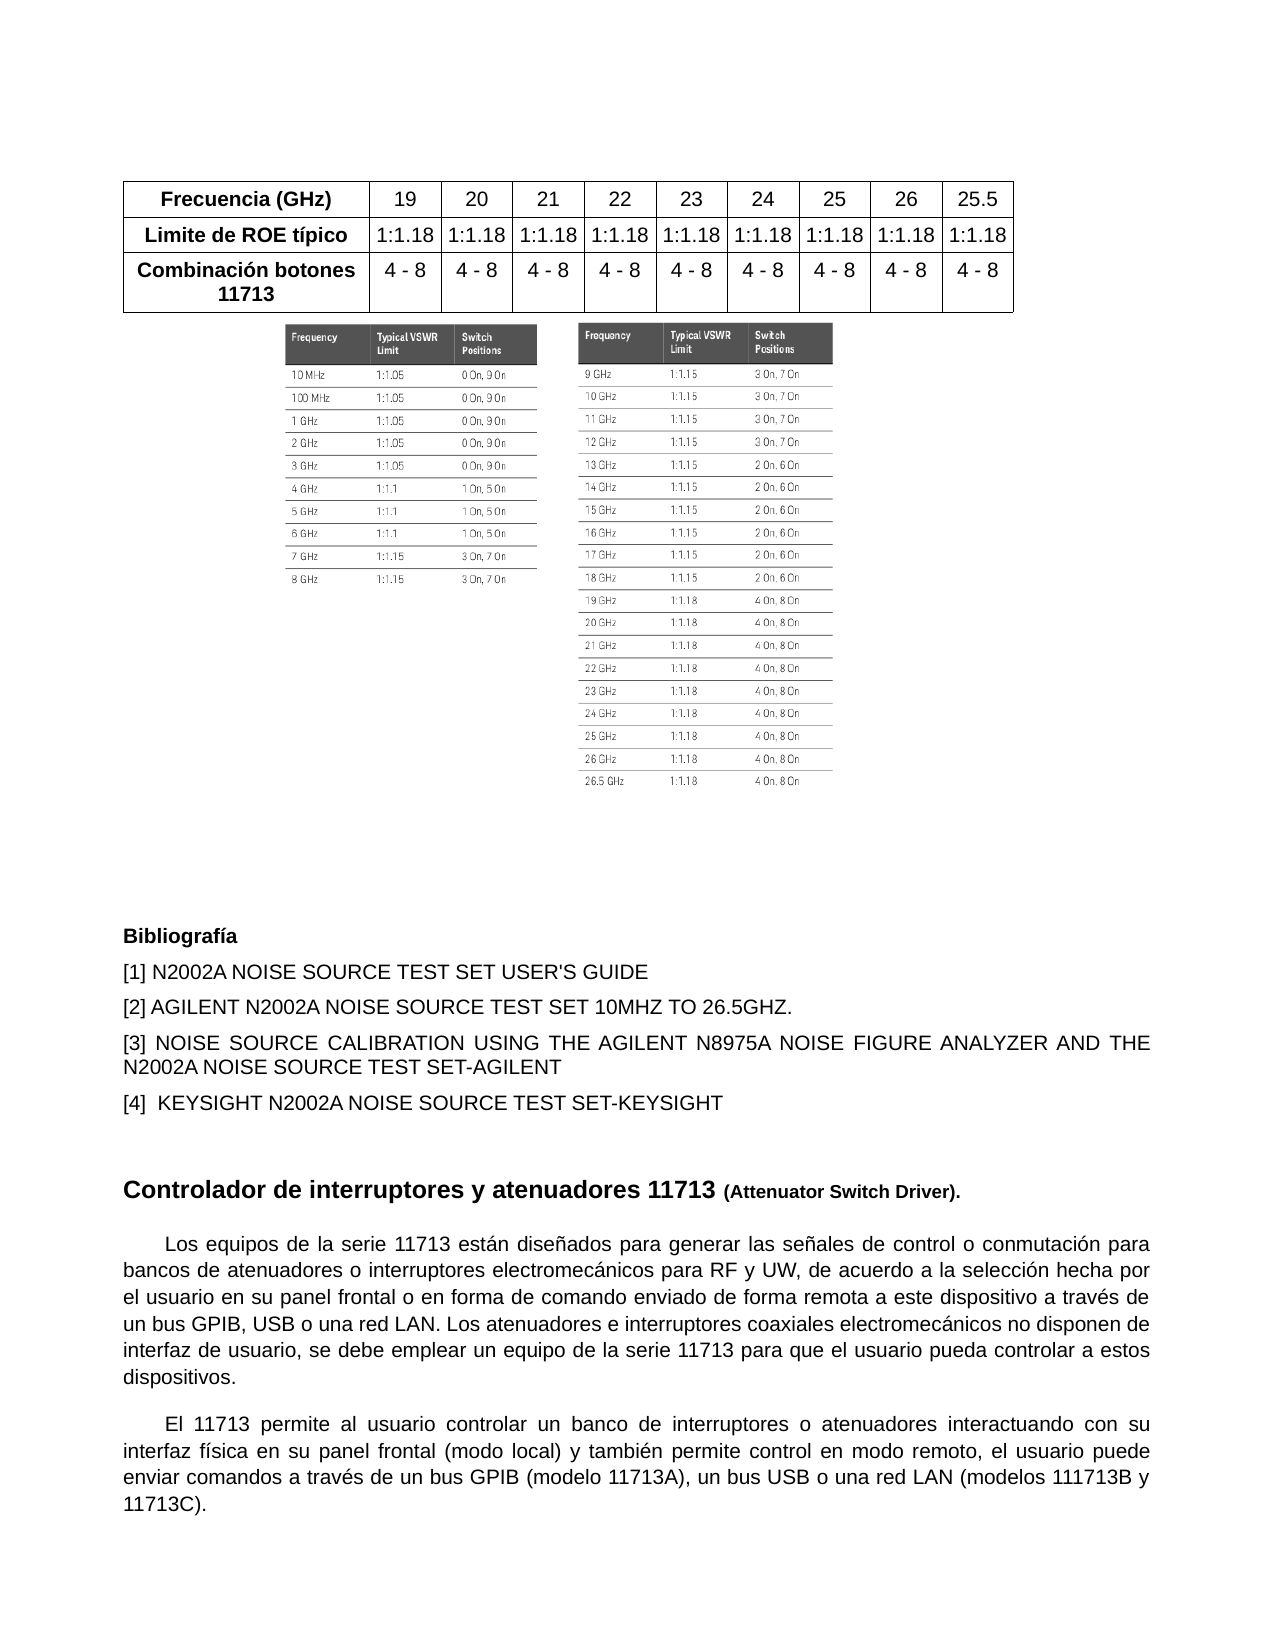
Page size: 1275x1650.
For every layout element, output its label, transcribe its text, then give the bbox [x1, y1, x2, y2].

table_cell Limite de ROE típico [124, 218, 369, 252]
table_cell Combinación botones 11713 [124, 253, 369, 312]
table_cell 1:1.18 [871, 218, 942, 252]
table_cell 1:1.18 [943, 218, 1013, 252]
table_cell 1:1.18 [657, 218, 727, 252]
table_cell 4 - 8 [370, 253, 441, 312]
table_header 24 [728, 182, 799, 217]
table_header 19 [370, 182, 441, 217]
table_cell 1:1.18 [585, 218, 656, 252]
table_header 25.5 [943, 182, 1013, 217]
table_cell 1:1.18 [442, 218, 512, 252]
text Bibliografía [123, 924, 1152, 948]
table_cell 4 - 8 [943, 253, 1013, 312]
table_cell 4 - 8 [728, 253, 799, 312]
table_header 20 [442, 182, 512, 217]
table_header Frecuencia (GHz) [124, 182, 369, 217]
table_header 25 [800, 182, 870, 217]
table_cell 1:1.18 [800, 218, 870, 252]
text [4] KEYSIGHT N2002A NOISE SOURCE TEST SET-KEYSIGHT [123, 1091, 1152, 1114]
table_header 21 [513, 182, 584, 217]
table_header 23 [657, 182, 727, 217]
picture [699, 322, 837, 786]
text [3] NOISE SOURCE CALIBRATION USING THE AGILENT N8975A NOISE FIGURE ANALYZER AND THE N2002A NOISE SOURCE TEST SET-AGILENT [123, 1031, 1152, 1079]
table_header 26 [871, 182, 942, 217]
table_cell 1:1.18 [513, 218, 584, 252]
picture [397, 318, 537, 600]
table_cell 4 - 8 [657, 253, 727, 312]
text El 11713 permite al usuario controlar un banco de interruptores o atenuadores interactuando con su interfaz física en su panel frontal (modo local) y también permite control en modo remoto, el usuario puede enviar comandos a través de un bus GPIB (modelo 11713A), un bus USB o una red LAN (modelos 111713B y 11713C). [123, 1409, 1152, 1516]
table_cell 1:1.18 [728, 218, 799, 252]
table_cell 4 - 8 [585, 253, 656, 312]
table_cell 4 - 8 [800, 253, 870, 312]
text [2] AGILENT N2002A NOISE SOURCE TEST SET 10MHZ TO 26.5GHZ. [123, 995, 1152, 1019]
table_cell 4 - 8 [871, 253, 942, 312]
table_cell 1:1.18 [370, 218, 441, 252]
table_cell 4 - 8 [513, 253, 584, 312]
subtitle Controlador de interruptores y atenuadores 11713 (Attenuator Switch Driver). [123, 1175, 1152, 1204]
text Los equipos de la serie 11713 están diseñados para generar las señales de control o conmutación para bancos de atenuadores o interruptores electromecánicos para RF y UW, de acuerdo a la selección hecha por el usuario en su panel frontal o en forma de comando enviado de forma remota a este dispositivo a través de un bus GPIB, USB o una red LAN. Los atenuadores e interruptores coaxiales electromecánicos no disponen de interfaz de usuario, se debe emplear un equipo de la serie 11713 para que el usuario pueda controlar a estos dispositivos. [123, 1229, 1152, 1388]
text [1] N2002A NOISE SOURCE TEST SET USER'S GUIDE [123, 959, 1152, 983]
table_cell 4 - 8 [442, 253, 512, 312]
table_header 22 [585, 182, 656, 217]
